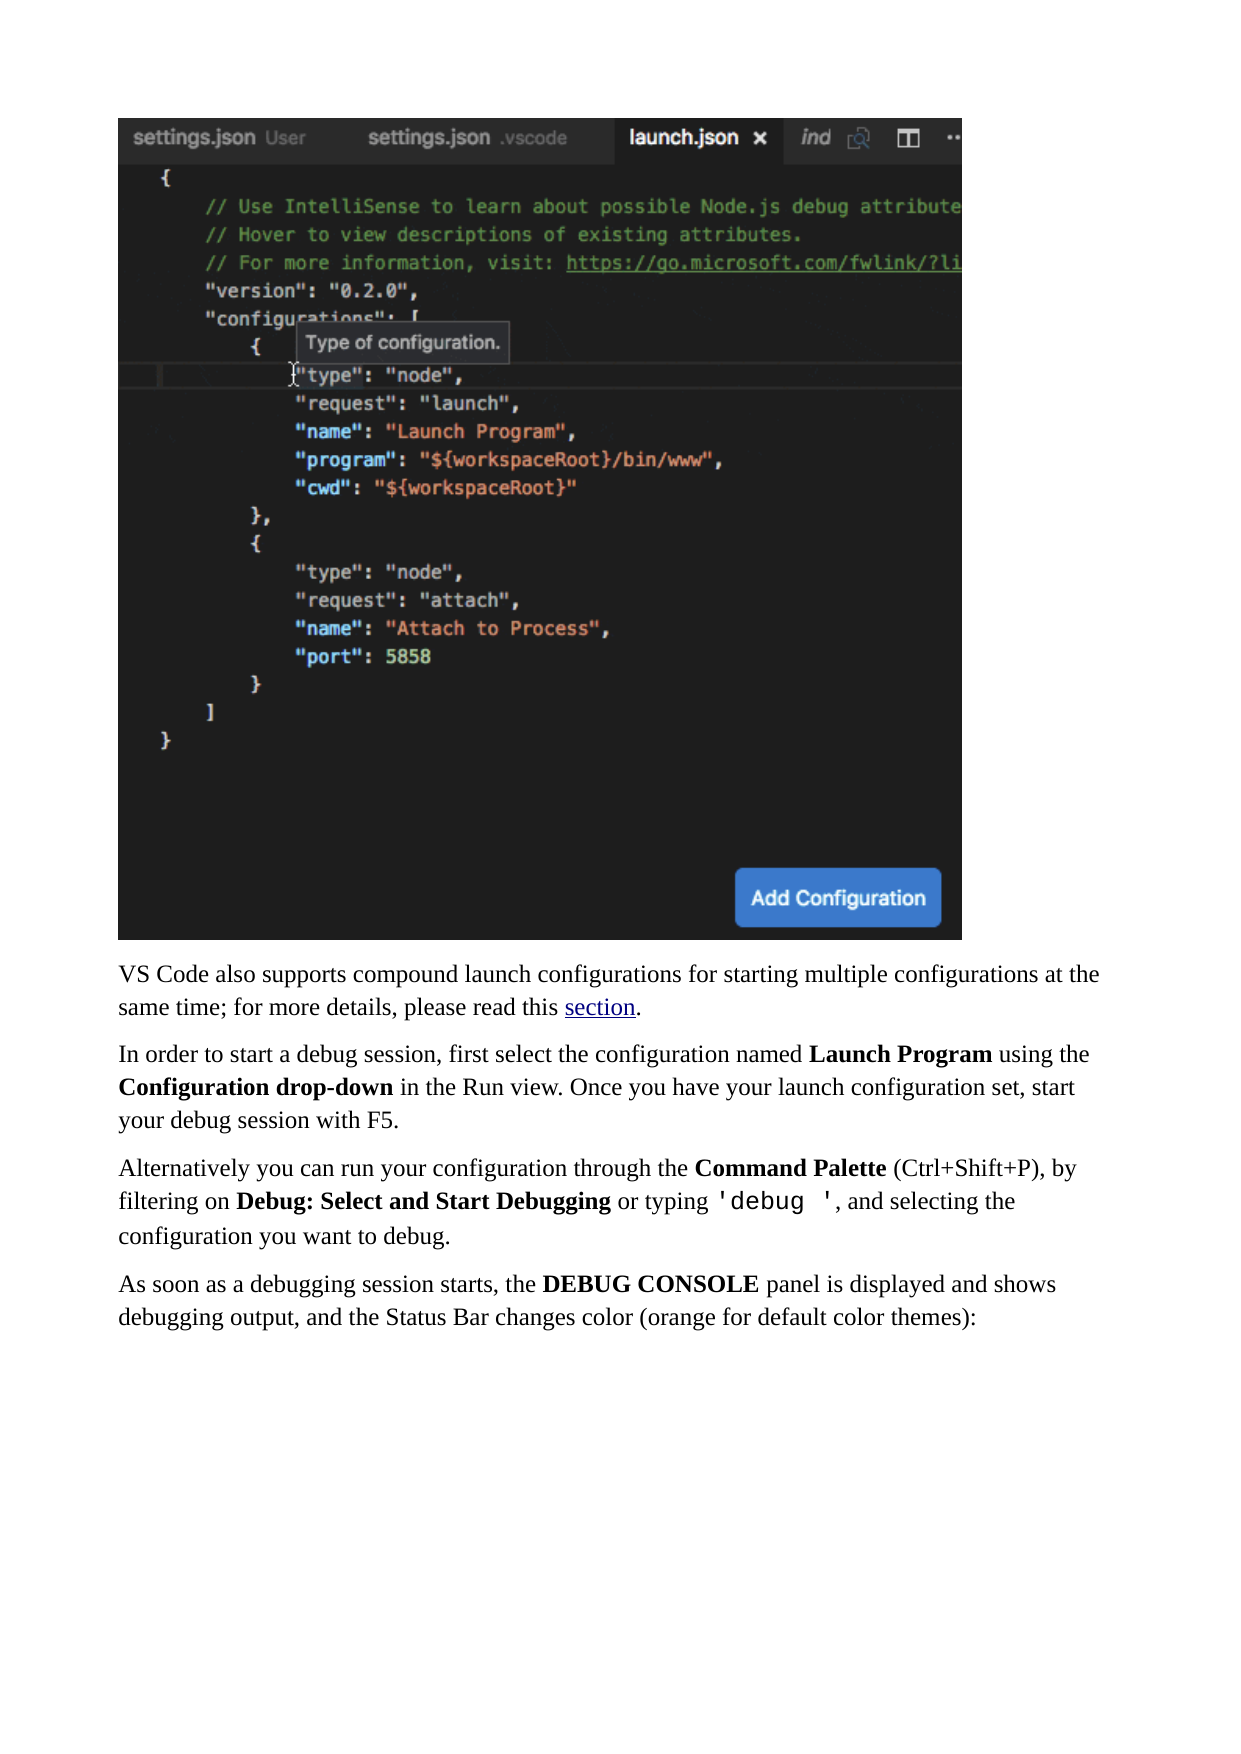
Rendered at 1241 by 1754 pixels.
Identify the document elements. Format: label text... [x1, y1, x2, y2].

text As soon as a debugging session starts, the DEBUG CONSOLE panel is displayed and shows debugging output, and the Status Bar changes color (orange for default color themes): [118, 1269, 1122, 1331]
text Alternatively you can run your configuration through the Command Palette (Ctrl+Shift+P), by filtering on Debug: Select and Start Debugging or typing 'debug ', and selecting the configuration you want to debug. [118, 1153, 1122, 1250]
text VS Code also supports compound launch configurations for starting multiple configurations at the same time; for more details, please read this section. [118, 959, 1122, 1021]
text In order to start a debug session, first select the configuration named Launch Program using the Configuration drop-down in the Run view. Once you have your launch configuration set, start your debug session with F5. [118, 1039, 1122, 1134]
picture [118, 118, 962, 940]
